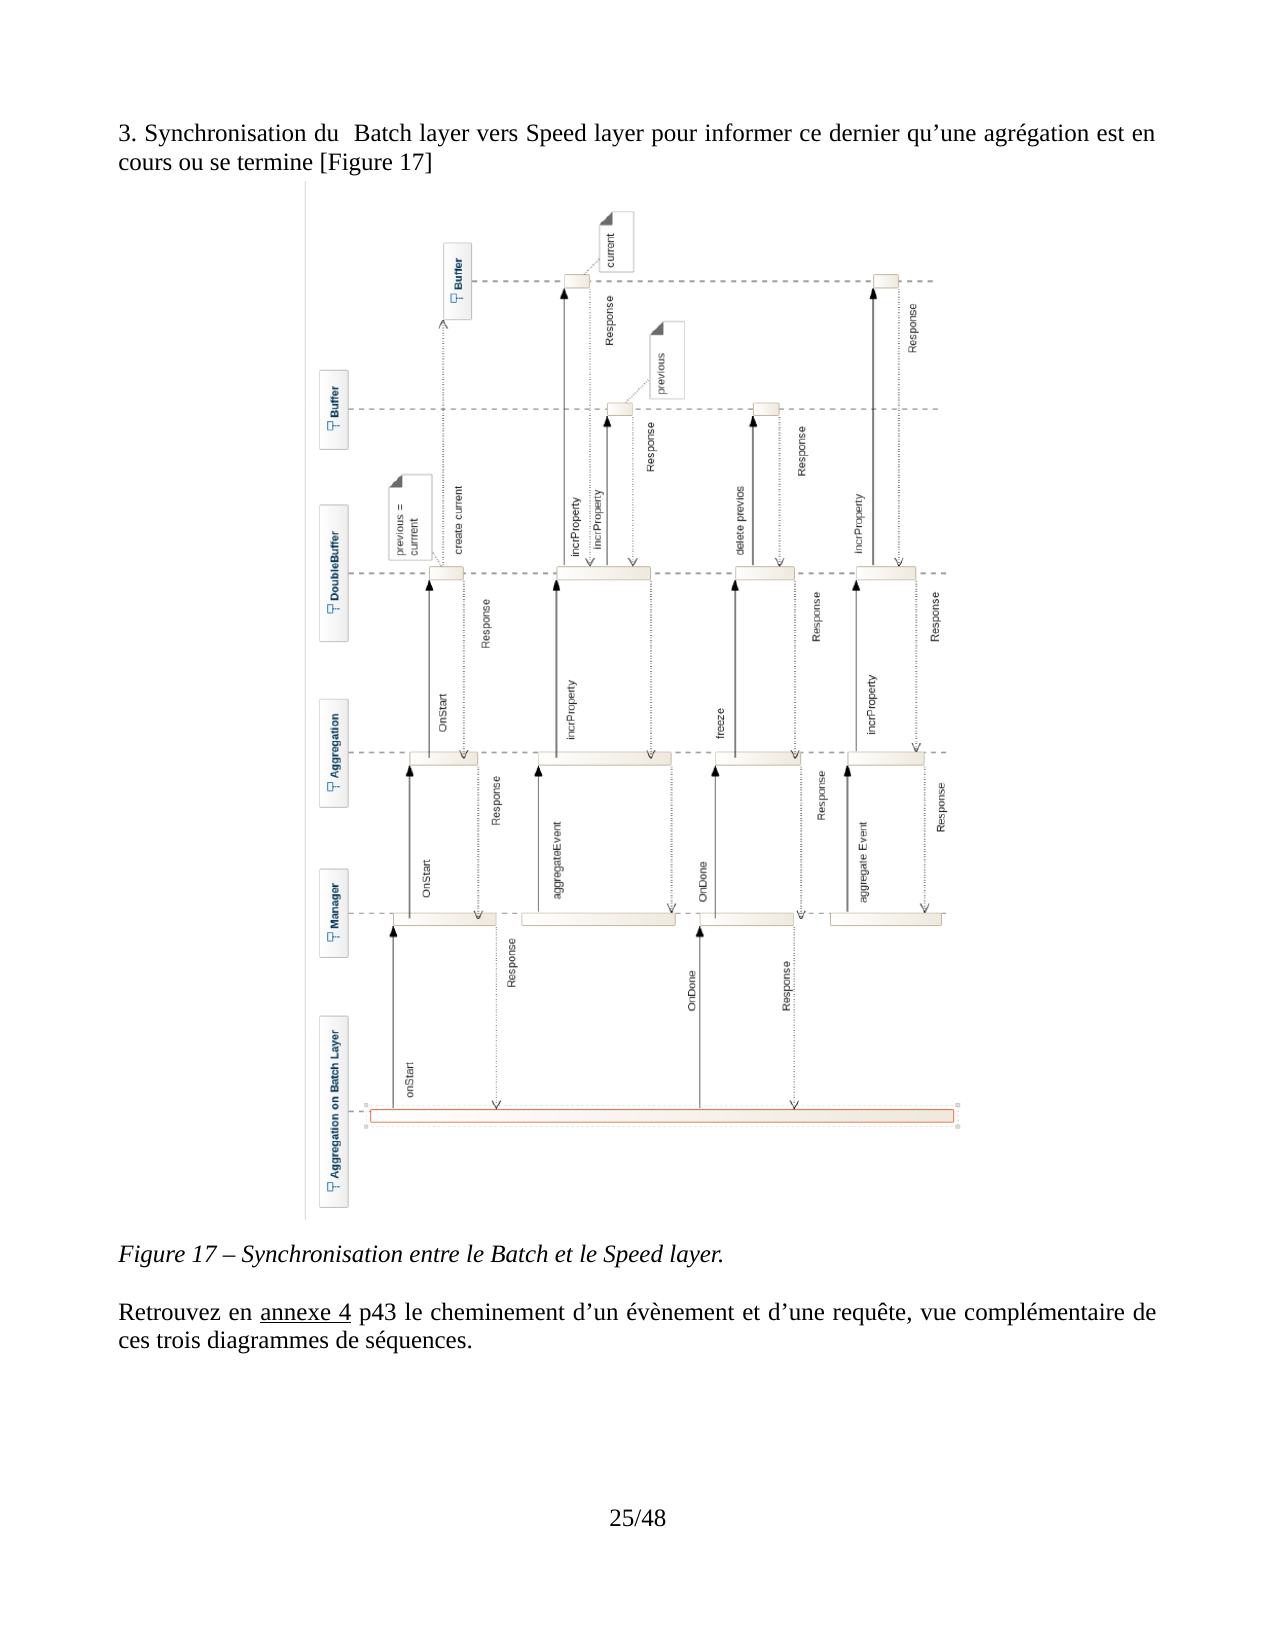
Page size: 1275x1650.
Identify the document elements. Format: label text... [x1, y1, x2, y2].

text Figure 17 – Synchronisation entre le Batch et le Speed layer. [118, 1239, 1157, 1268]
text 3. Synchronisation du Batch layer vers Speed layer pour informer ce dernier qu’une agrégation est en cours ou se termine [Figure 17] [118, 118, 1157, 176]
text Retrouvez en annexe 4 p43 le cheminement d’un évènement et d’une requête, vue complémentaire de ces trois diagrammes de séquences. [118, 1297, 1157, 1354]
picture [305, 182, 980, 1219]
